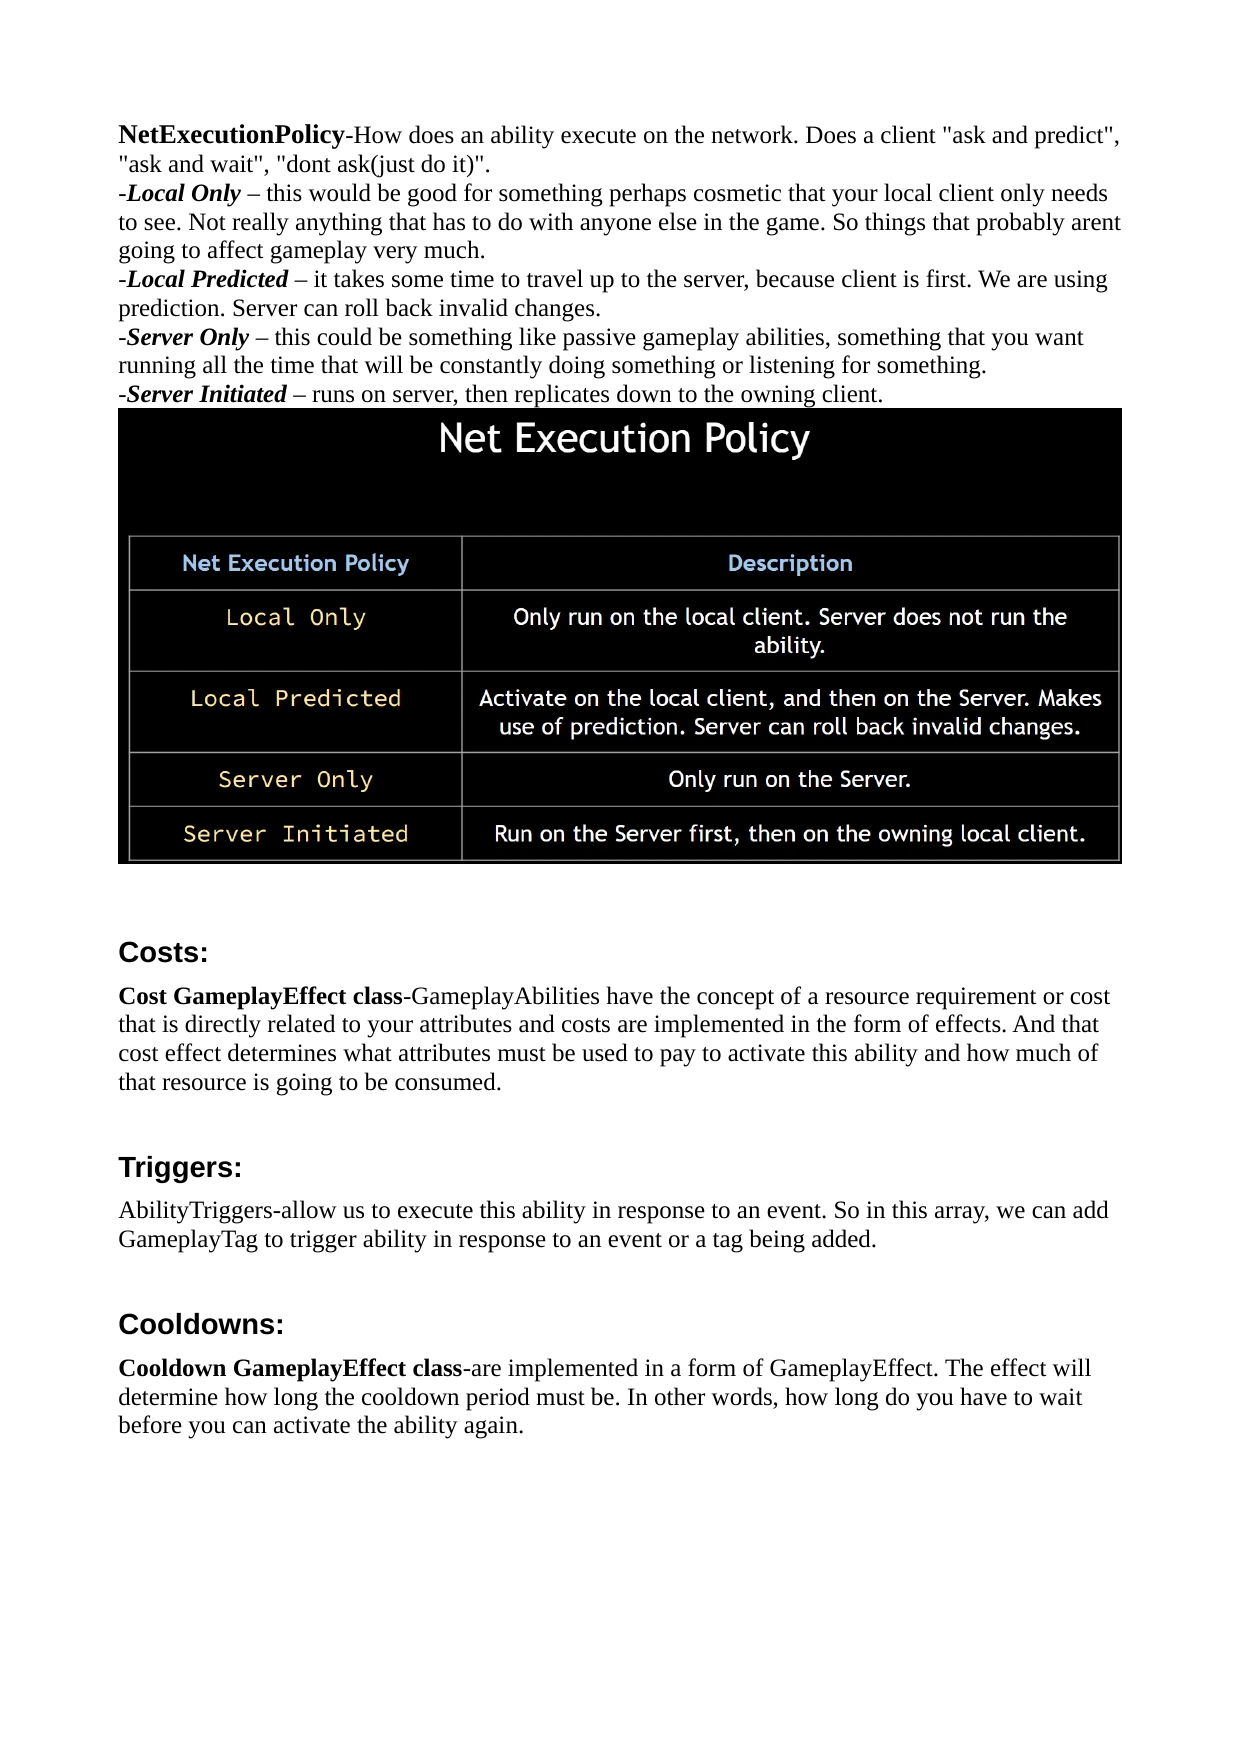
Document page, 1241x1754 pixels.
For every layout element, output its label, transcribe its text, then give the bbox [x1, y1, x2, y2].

text -Local Only – this would be good for something perhaps cosmetic that your local client only needs to see. Not really anything that has to do with anyone else in the game. So things that probably arent going to affect gameplay very much. [118, 178, 1122, 264]
text Cost GameplayEffect class-GameplayAbilities have the concept of a resource requirement or cost that is directly related to your attributes and costs are implemented in the form of effects. And that cost effect determines what attributes must be used to pay to activate this ability and how much of that resource is going to be consumed. [118, 981, 1122, 1096]
subtitle Triggers: [118, 1149, 1122, 1183]
subtitle Costs: [118, 935, 1122, 968]
text -Server Initiated – runs on server, then replicates down to the owning client. [118, 379, 1122, 408]
text -Server Only – this could be something like passive gameplay abilities, something that you want running all the time that will be constantly doing something or listening for something. [118, 322, 1122, 379]
text AbilityTriggers-allow us to execute this ability in response to an event. So in this array, we can add GameplayTag to trigger ability in response to an event or a tag being added. [118, 1196, 1122, 1253]
subtitle Cooldowns: [118, 1307, 1122, 1340]
picture [118, 408, 1122, 864]
text Cooldown GameplayEffect class-are implemented in a form of GameplayEffect. The effect will determine how long the cooldown period must be. In other words, how long do you have to wait before you can activate the ability again. [118, 1353, 1122, 1439]
text -Local Predicted – it takes some time to travel up to the server, because client is first. We are using prediction. Server can roll back invalid changes. [118, 264, 1122, 322]
text NetExecutionPolicy-How does an ability execute on the network. Does a client "ask and predict", "ask and wait", "dont ask(just do it)". [118, 118, 1122, 178]
